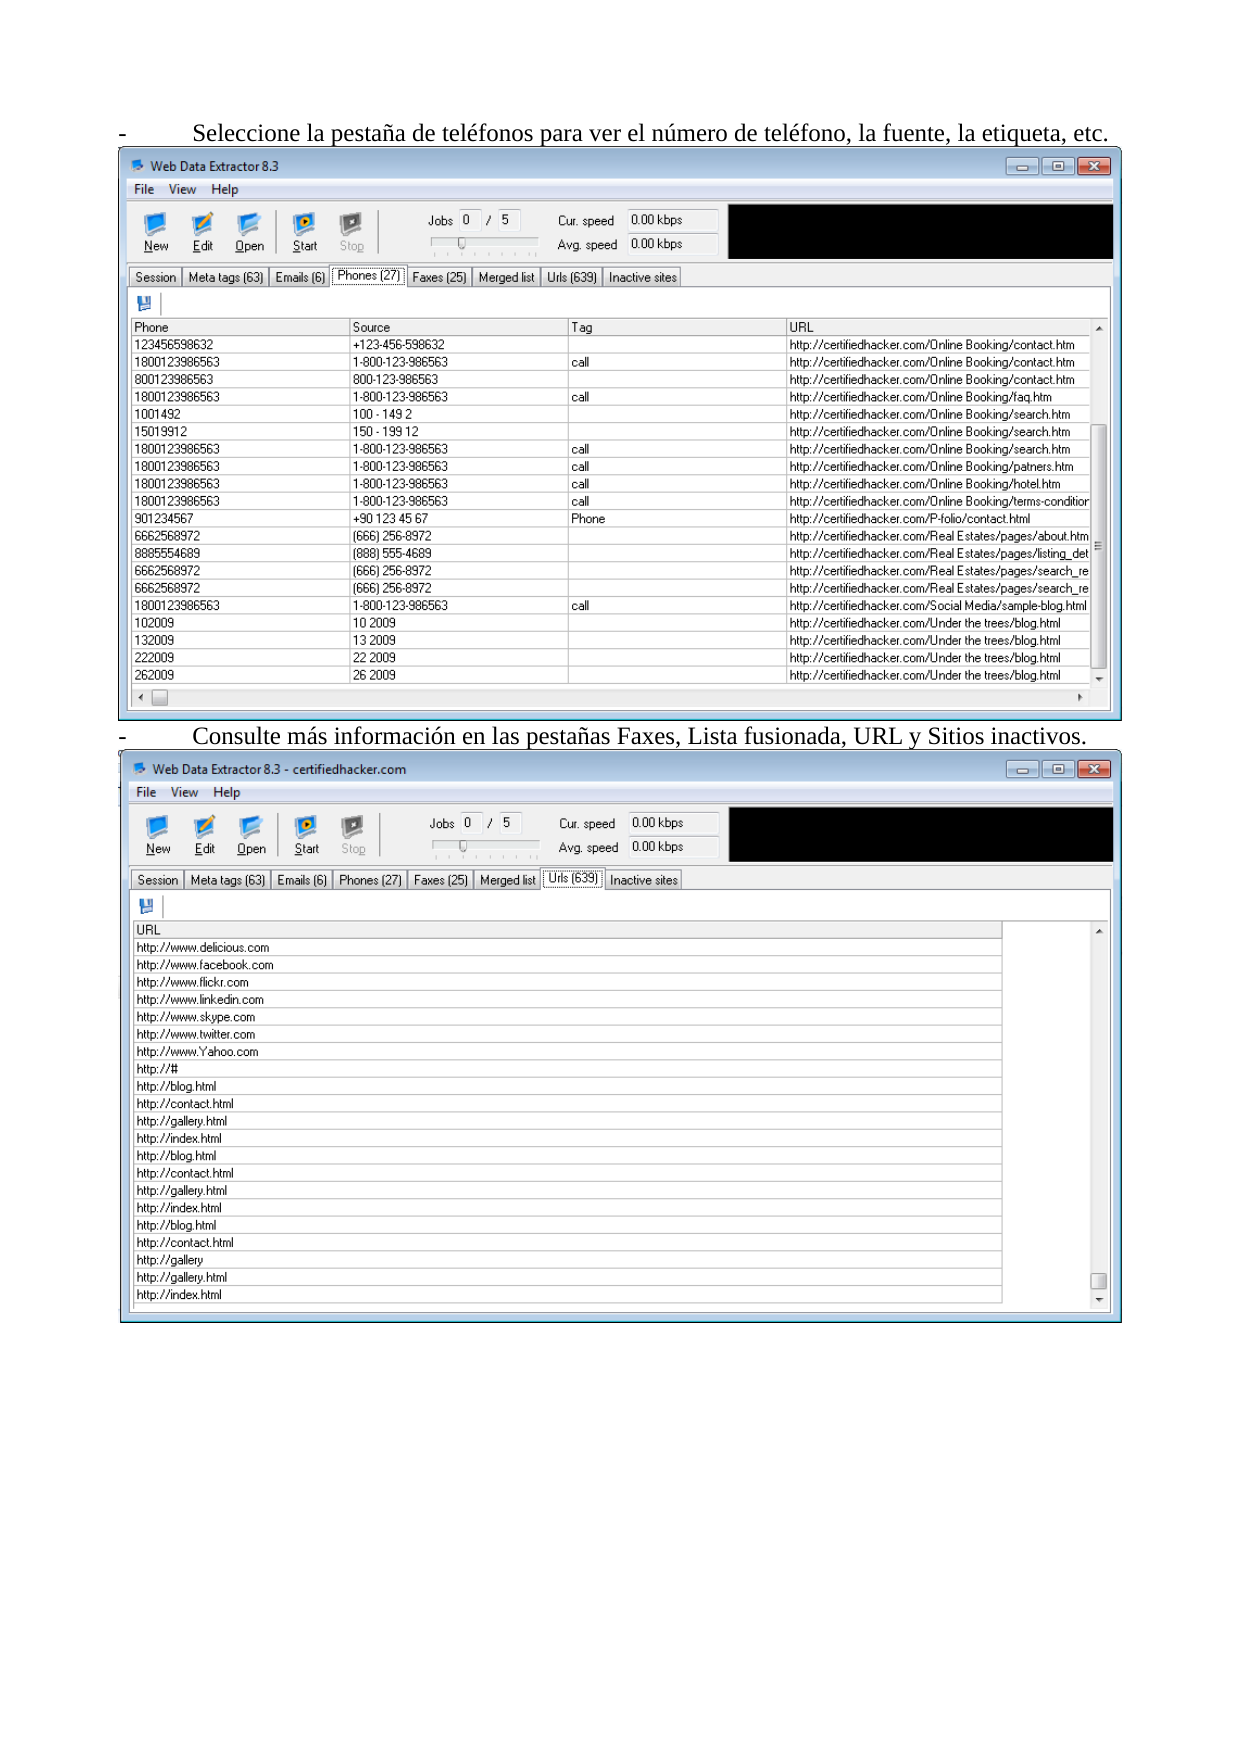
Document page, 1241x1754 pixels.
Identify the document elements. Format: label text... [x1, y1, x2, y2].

picture [118, 749, 1123, 1323]
picture [118, 146, 1123, 721]
text - Seleccione la pestaña de teléfonos para ver el número de teléfono, la fuente, la etiqueta, etc. [118, 118, 1122, 146]
text - Consulte más información en las pestañas Faxes, Lista fusionada, URL y Sitios inactivos. [118, 721, 1122, 749]
